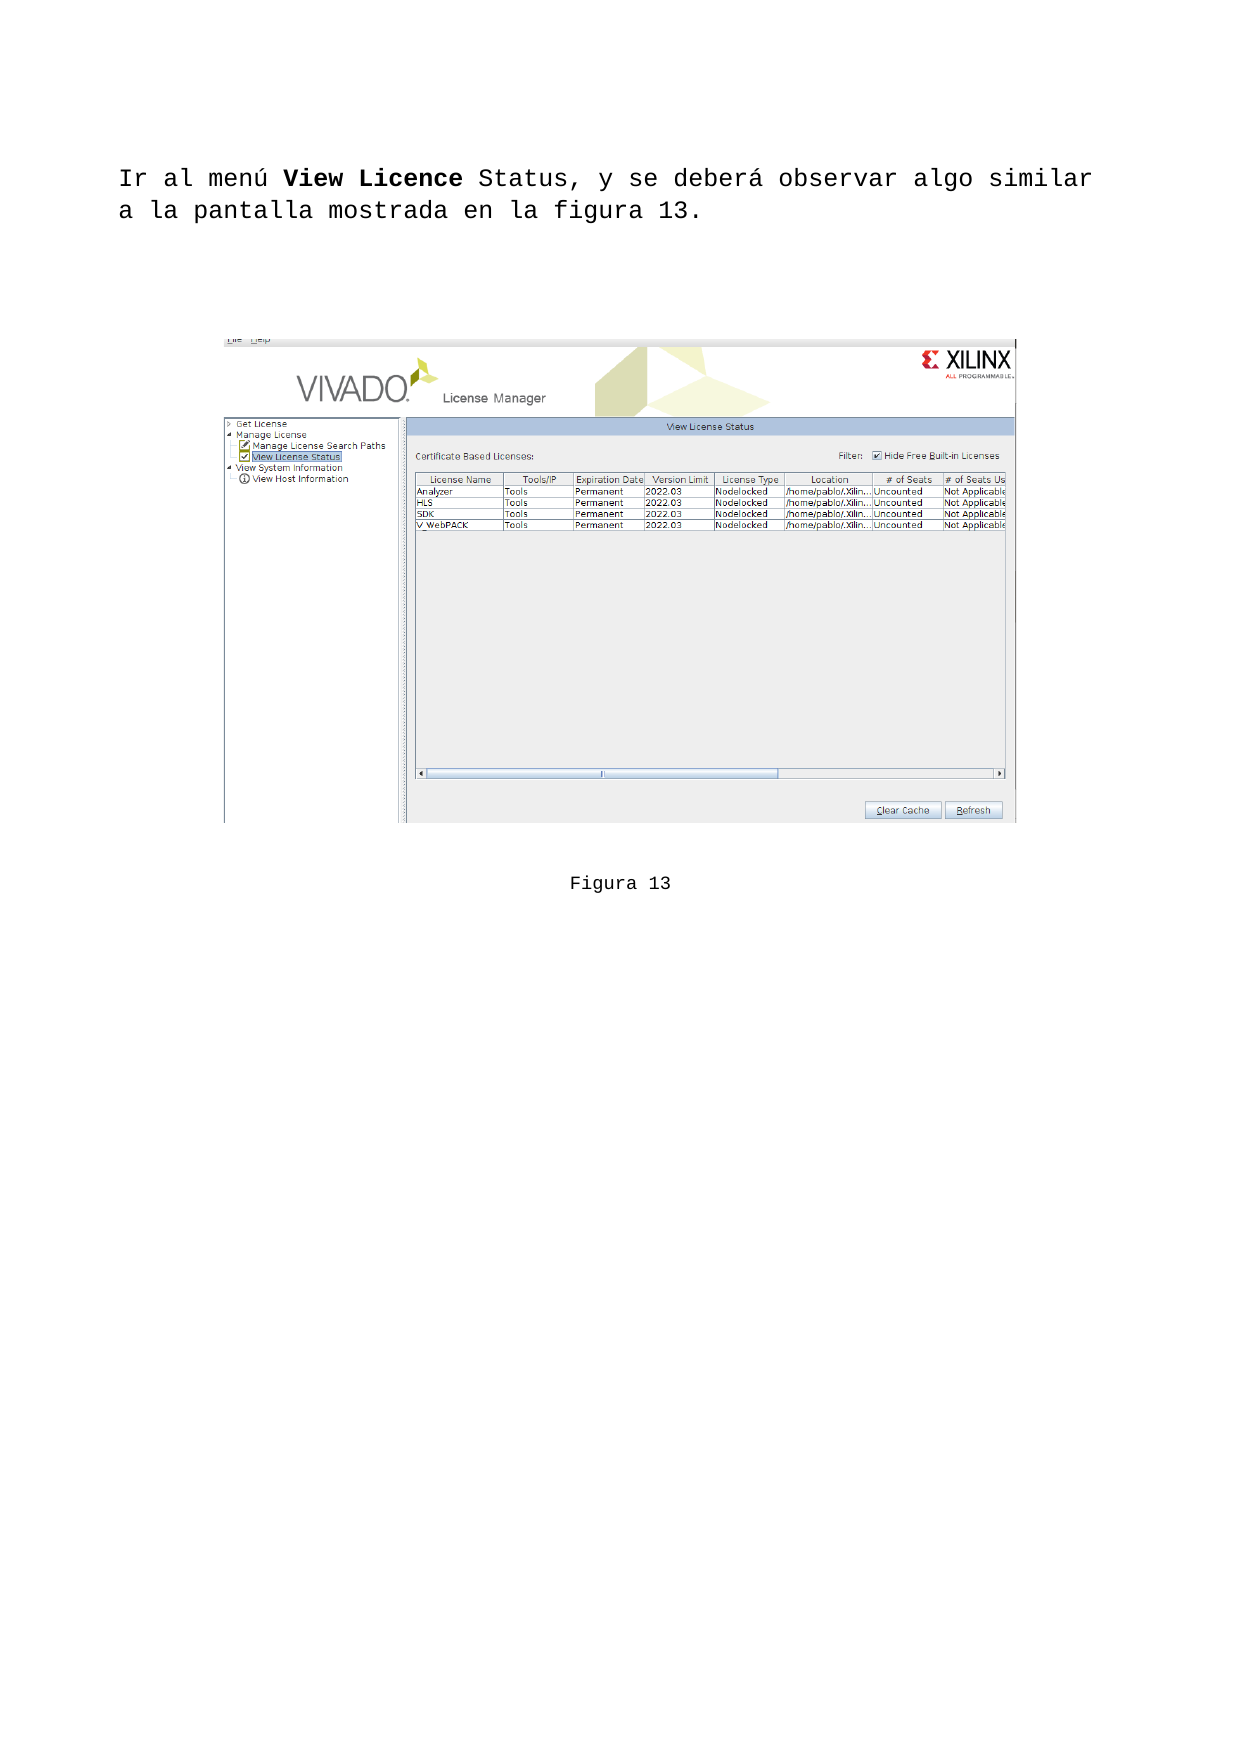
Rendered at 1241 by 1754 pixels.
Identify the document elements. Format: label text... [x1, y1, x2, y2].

picture [223, 339, 1017, 823]
text Figura 13 [118, 874, 1122, 895]
text Ir al menú View Licence Status, y se deberá observar algo similar a la pantalla mostrada en la figura 13. [118, 165, 1122, 226]
